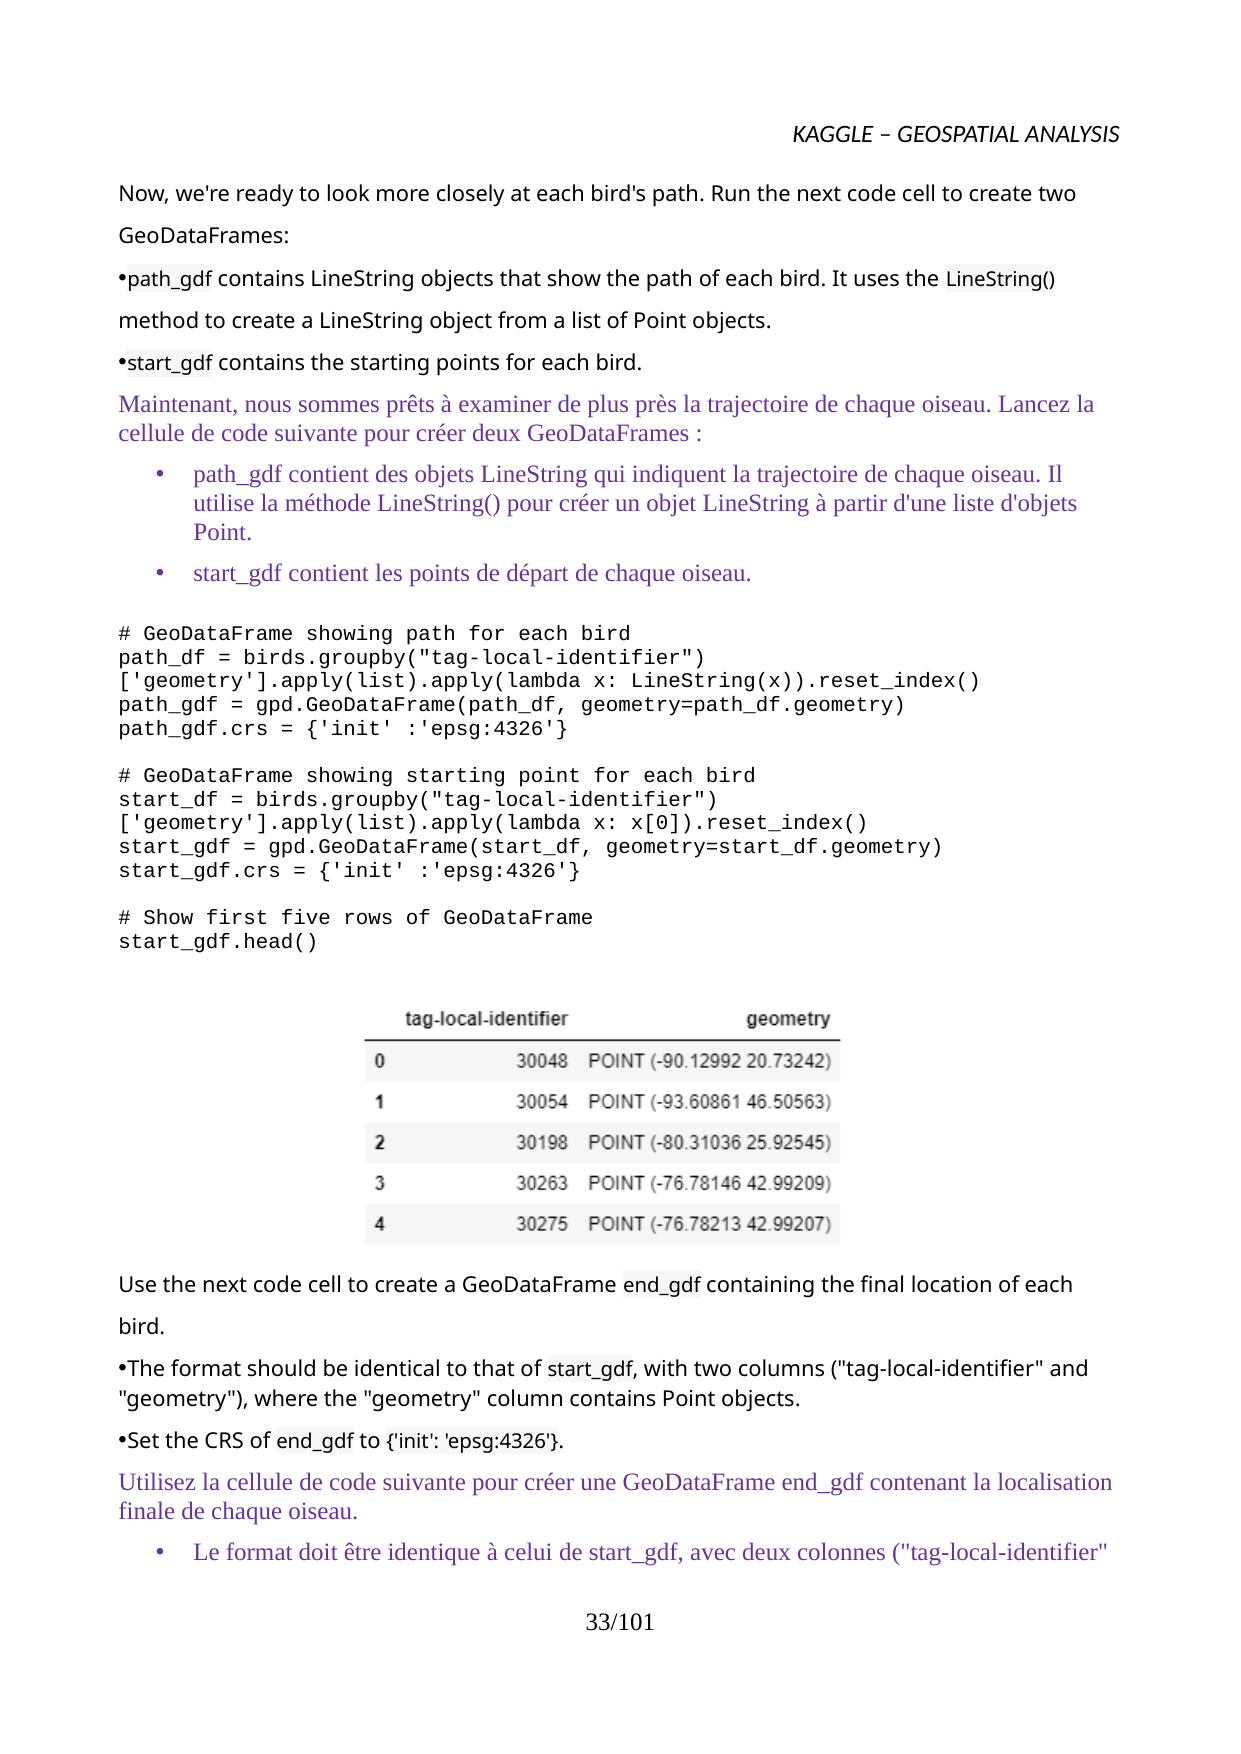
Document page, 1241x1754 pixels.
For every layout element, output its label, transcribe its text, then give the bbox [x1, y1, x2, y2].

list Set the CRS of end_gdf to {'init': 'epsg:4326'}. [118, 1425, 1122, 1455]
text Maintenant, nous sommes prêts à examiner de plus près la trajectoire de chaque oiseau. Lancez la cellule de code suivante pour créer deux GeoDataFrames : [118, 389, 1122, 447]
list start_gdf contient les points de départ de chaque oiseau. [156, 558, 1122, 587]
list Le format doit être identique à celui de start_gdf, avec deux colonnes ("tag-local-identifier" [156, 1537, 1122, 1566]
list start_gdf contains the starting points for each bird. [118, 347, 1122, 377]
text start_gdf.head() [118, 931, 1122, 954]
text path_gdf = gpd.GeoDataFrame(path_df, geometry=path_df.geometry) [118, 694, 1122, 718]
list path_gdf contains LineString objects that show the path of each bird. It uses the LineString() method to create a LineString object from a list of Point objects. [118, 263, 1122, 335]
list The format should be identical to that of start_gdf, with two columns ("tag-local-identifier" and "geometry"), where the "geometry" column contains Point objects. [118, 1353, 1122, 1413]
text start_gdf.crs = {'init' :'epsg:4326'} [118, 860, 1122, 883]
text Use the next code cell to create a GeoDataFrame end_gdf containing the final location of each bird. [118, 978, 1122, 1341]
text # Show first five rows of GeoDataFrame [118, 907, 1122, 931]
text start_df = birds.groupby("tag-local-identifier")['geometry'].apply(list).apply(lambda x: x[0]).reset_index() [118, 789, 1122, 836]
text # GeoDataFrame showing path for each bird [118, 623, 1122, 647]
text start_gdf = gpd.GeoDataFrame(start_df, geometry=start_df.geometry) [118, 836, 1122, 860]
text Utilisez la cellule de code suivante pour créer une GeoDataFrame end_gdf contenant la localisation finale de chaque oiseau. [118, 1467, 1122, 1525]
picture [354, 977, 886, 1256]
list path_gdf contient des objets LineString qui indiquent la trajectoire de chaque oiseau. Il utilise la méthode LineString() pour créer un objet LineString à partir d'une liste d'objets Point. [156, 459, 1122, 546]
text path_gdf.crs = {'init' :'epsg:4326'} [118, 718, 1122, 741]
text path_df = birds.groupby("tag-local-identifier")['geometry'].apply(list).apply(lambda x: LineString(x)).reset_index() [118, 647, 1122, 694]
text # GeoDataFrame showing starting point for each bird [118, 765, 1122, 789]
text Now, we're ready to look more closely at each bird's path. Run the next code cell to create two GeoDataFrames: [118, 178, 1122, 250]
